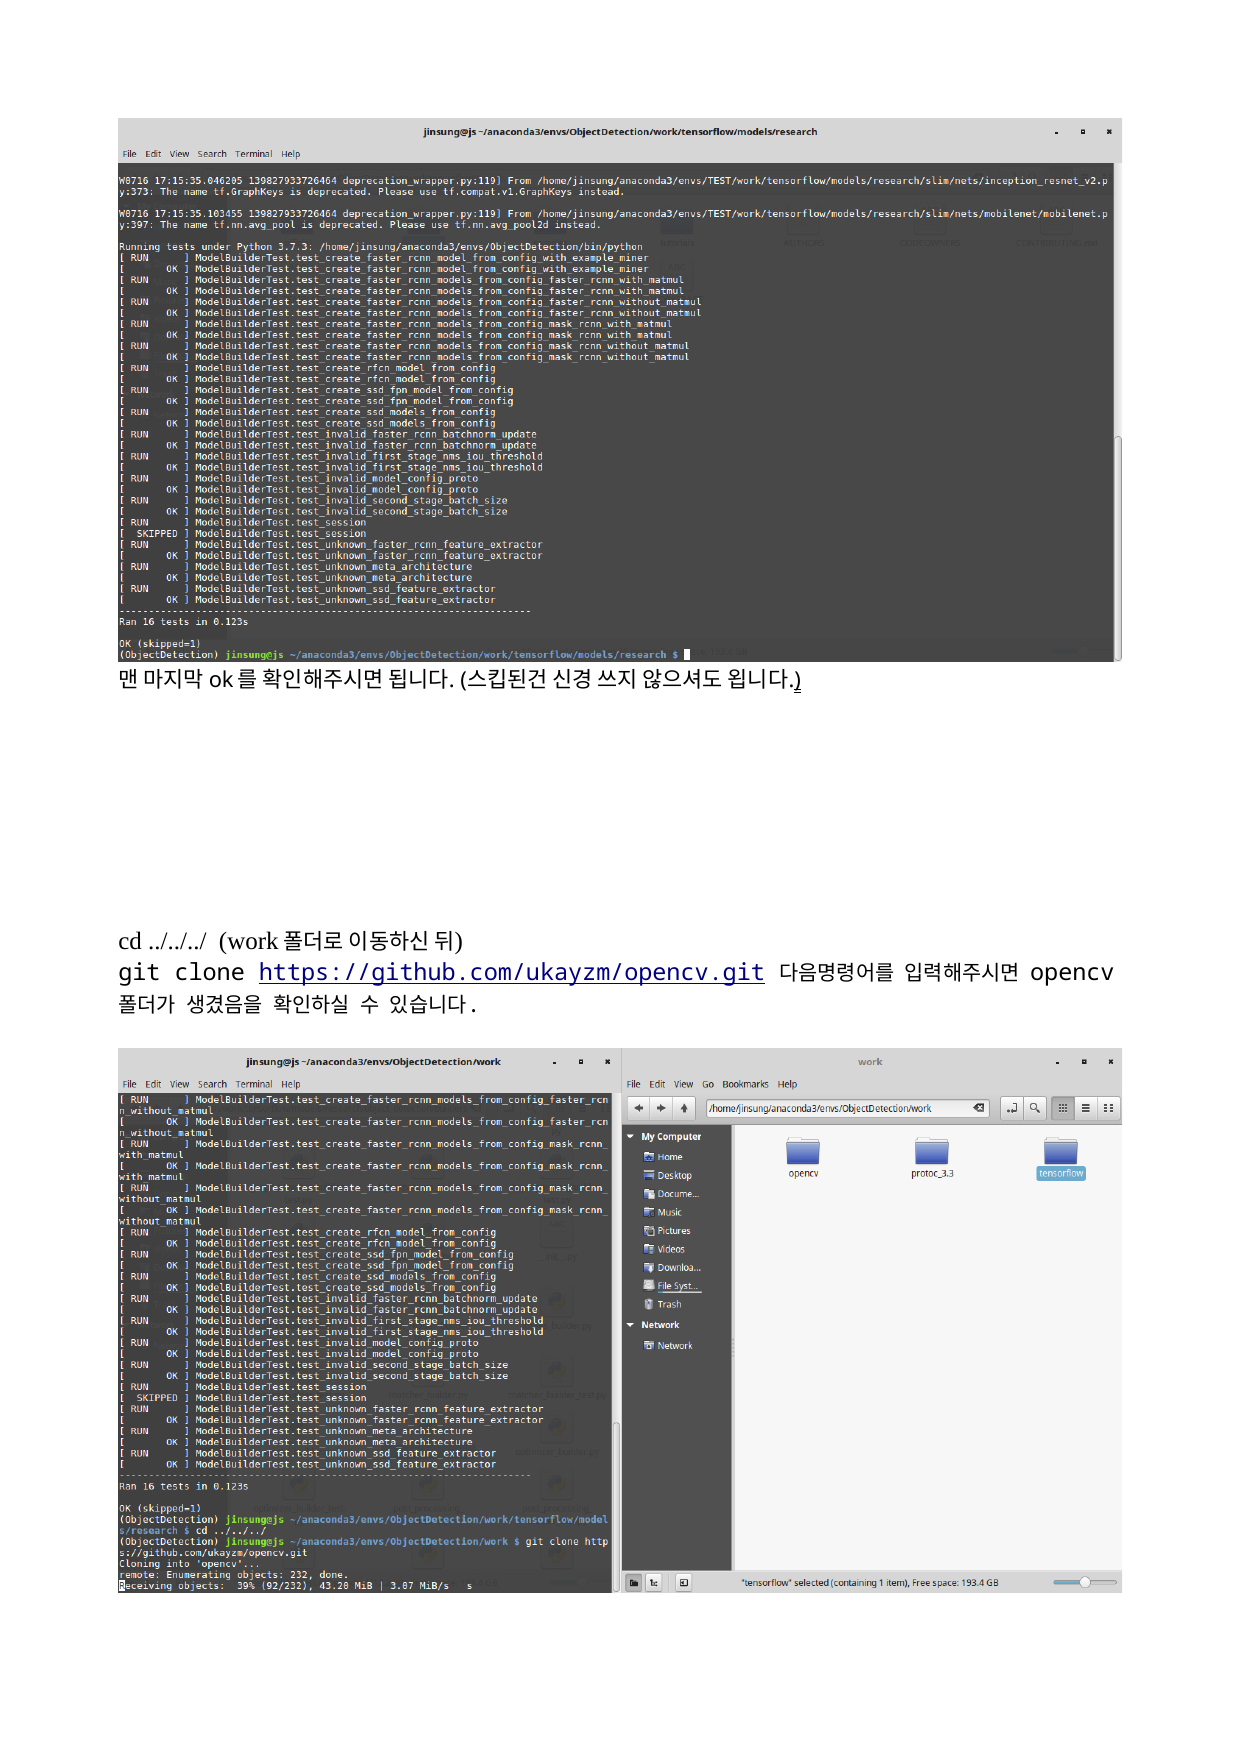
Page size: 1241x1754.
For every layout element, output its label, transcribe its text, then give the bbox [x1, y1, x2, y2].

text cd ../../../ (work폴더로 이동하신 뒤) [118, 924, 1122, 955]
text 맨 마지막 ok를 확인해주시면 됩니다. (스킵된건 신경 쓰지 않으셔도 욉니다.) [118, 662, 1122, 694]
picture [118, 1048, 1123, 1593]
picture [118, 118, 1123, 662]
text git clone https://github.com/ukayzm/opencv.git 다음명령어를 입력해주시면 opencv폴더가 생겼음을 확인하실 수 있습니다. [118, 955, 1122, 1019]
